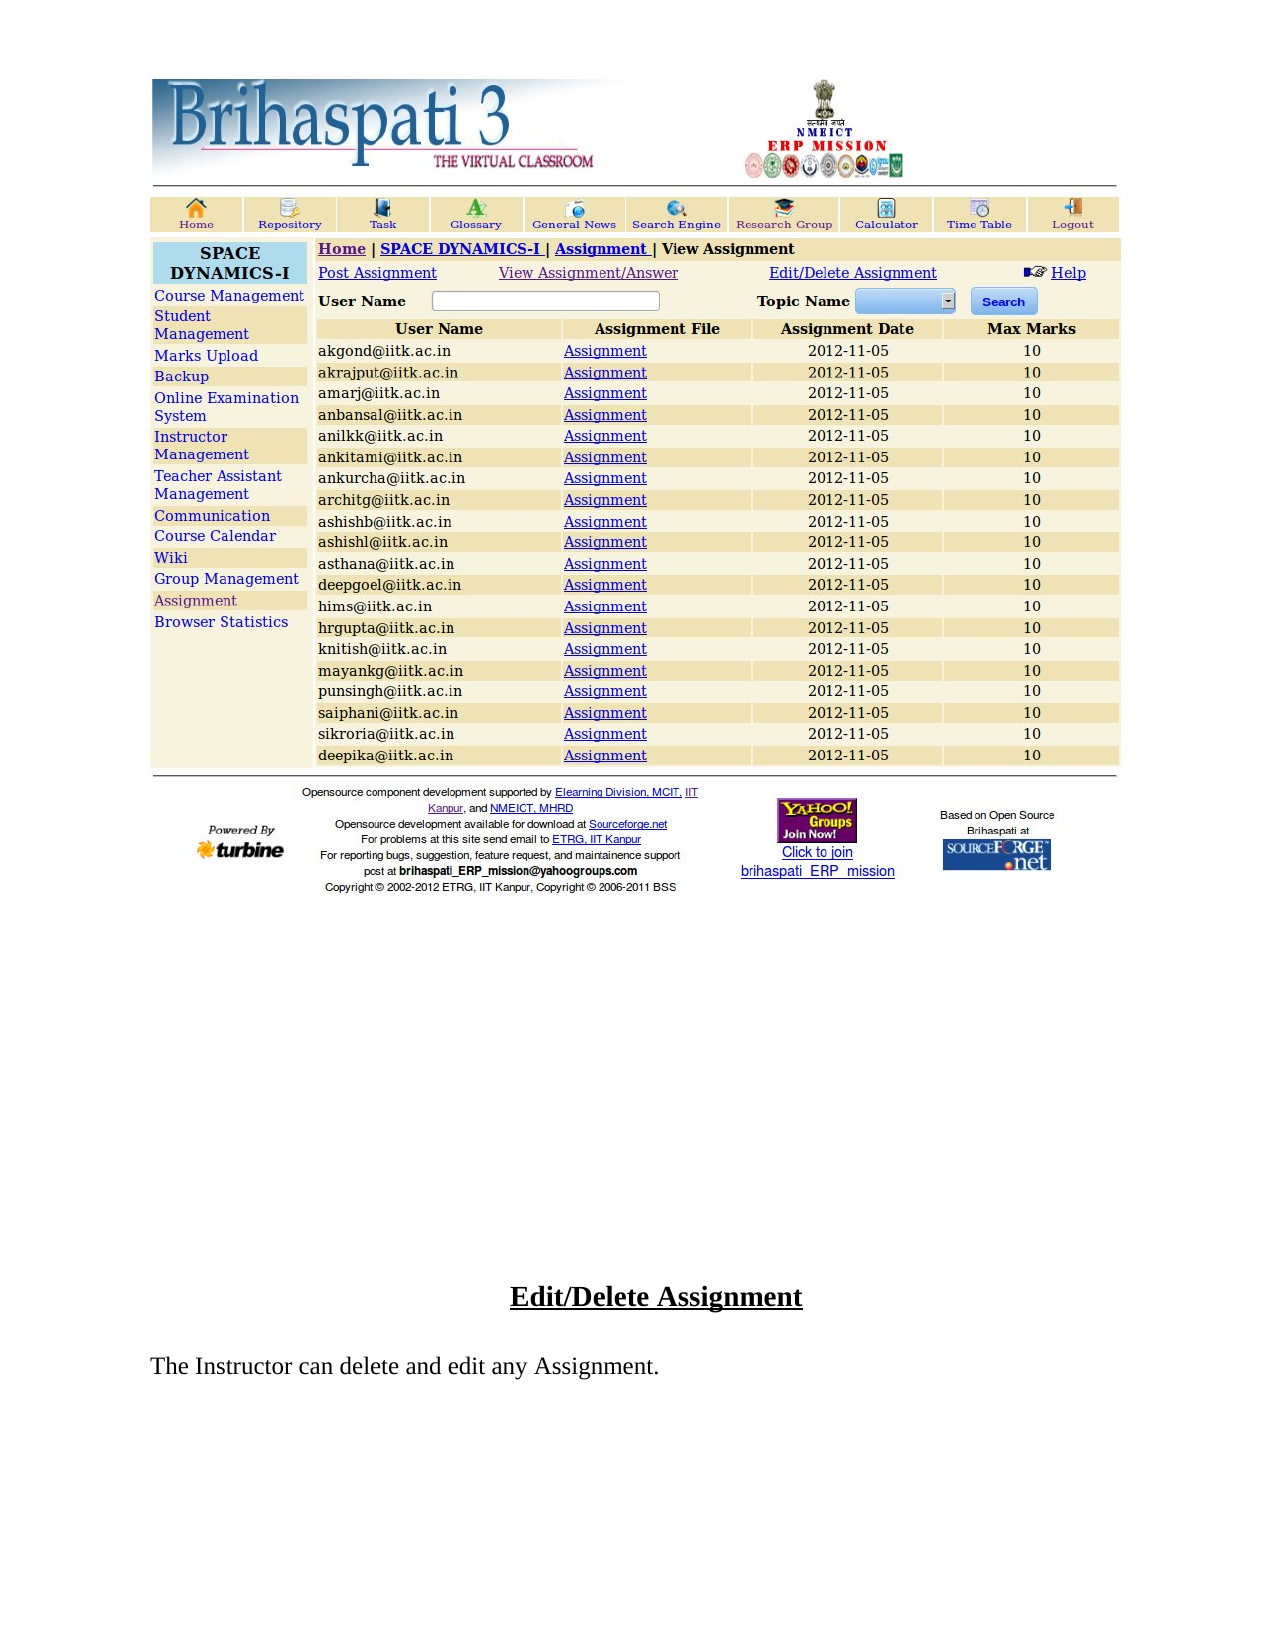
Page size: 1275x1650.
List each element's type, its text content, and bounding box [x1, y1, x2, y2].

picture [150, 75, 1125, 910]
text The Instructor can delete and edit any Assignment. [150, 1351, 1125, 1379]
text Edit/Delete Assignment [187, 1279, 1125, 1312]
